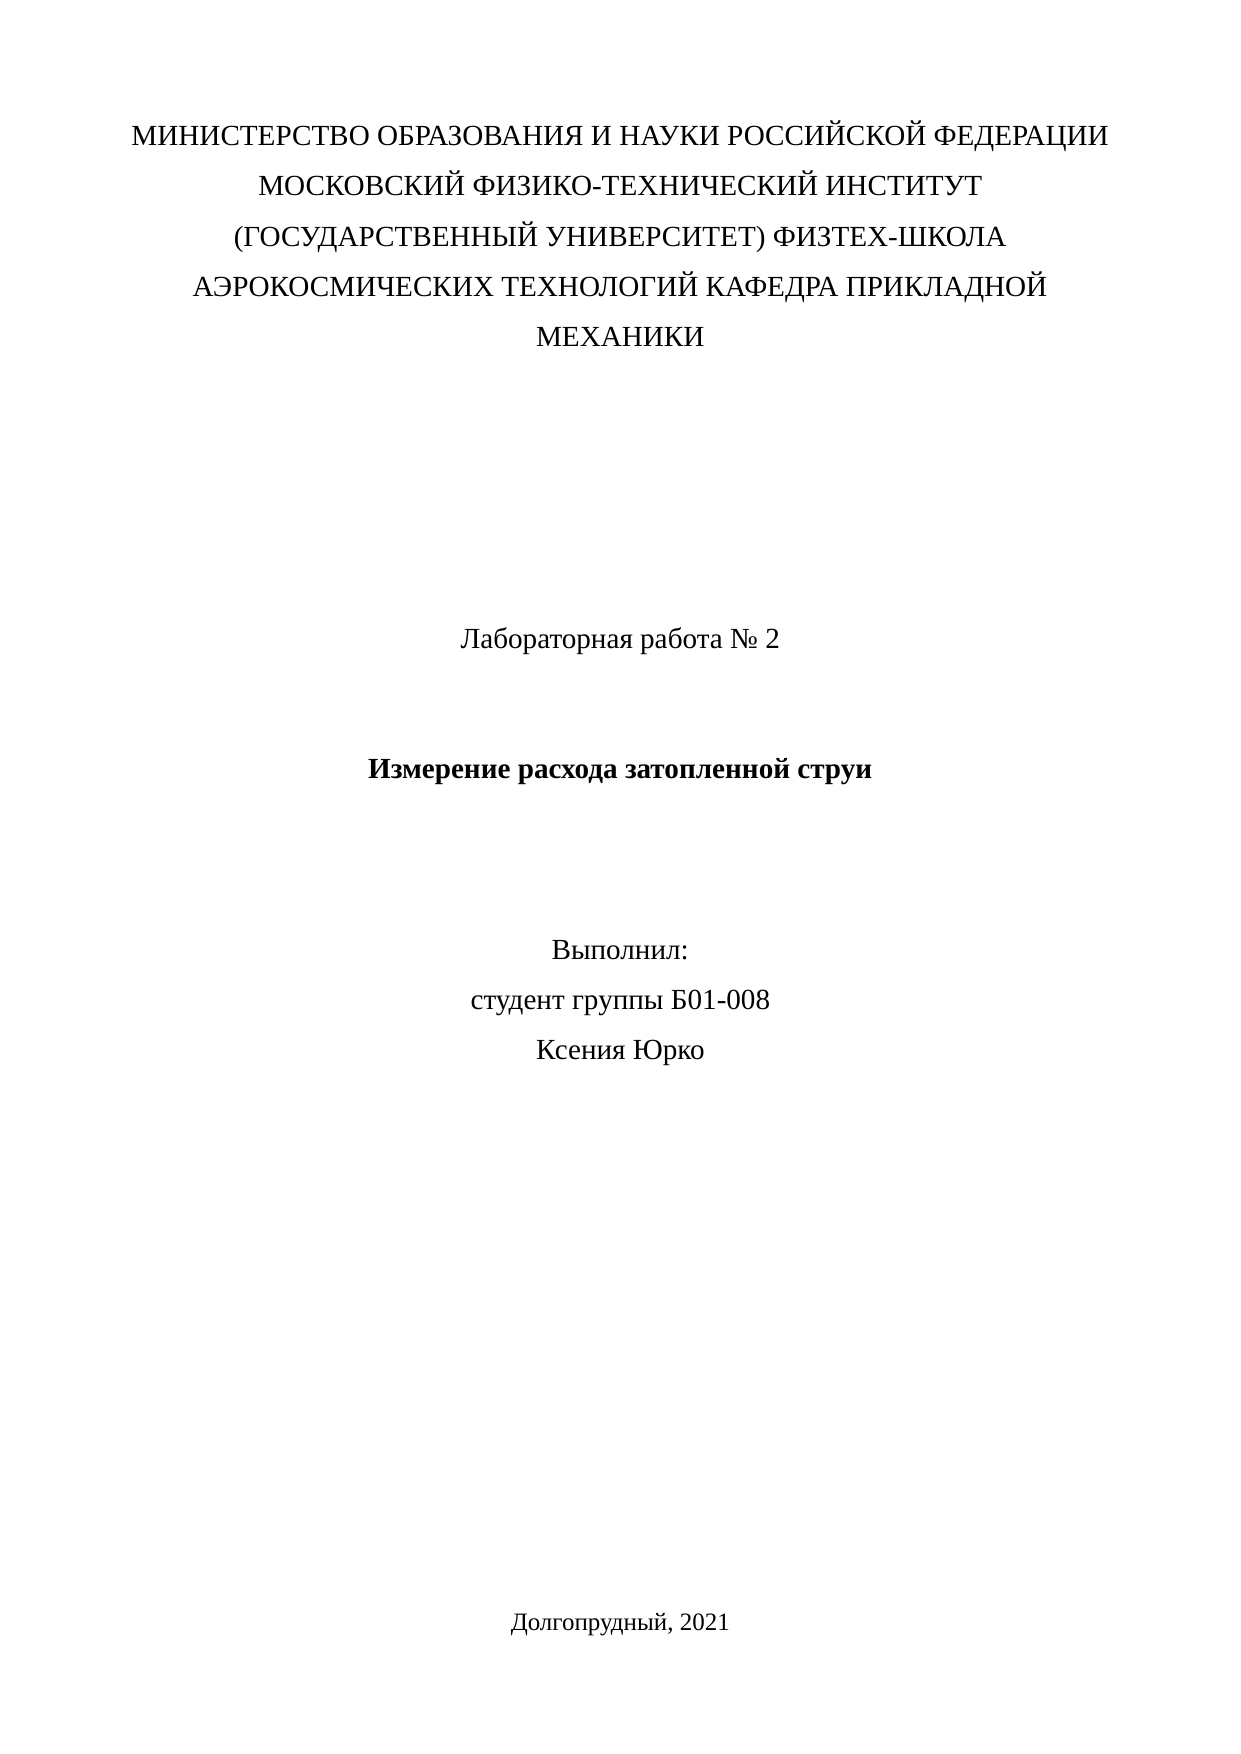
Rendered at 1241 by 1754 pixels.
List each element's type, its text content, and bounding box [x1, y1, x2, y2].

subtitle Измерение расхода затопленной струи [118, 751, 1122, 785]
text студент группы Б01-008 [118, 982, 1122, 1016]
text Выполнил: [118, 932, 1122, 965]
text Ксения Юрко [118, 1032, 1122, 1066]
text Лабораторная работа № 2 [118, 621, 1122, 655]
text МИНИСТЕРСТВО ОБРАЗОВАНИЯ И НАУКИ РОССИЙСКОЙ ФЕДЕРАЦИИ МОСКОВСКИЙ ФИЗИКО-ТЕХНИЧЕСКИЙ ИНСТИТУТ (ГОСУДАРСТВЕННЫЙ УНИВЕРСИТЕТ) ФИЗТЕХ-ШКОЛА АЭРОКОСМИЧЕСКИХ ТЕХНОЛОГИЙ КАФЕДРА ПРИКЛАДНОЙ МЕХАНИКИ [118, 118, 1122, 353]
